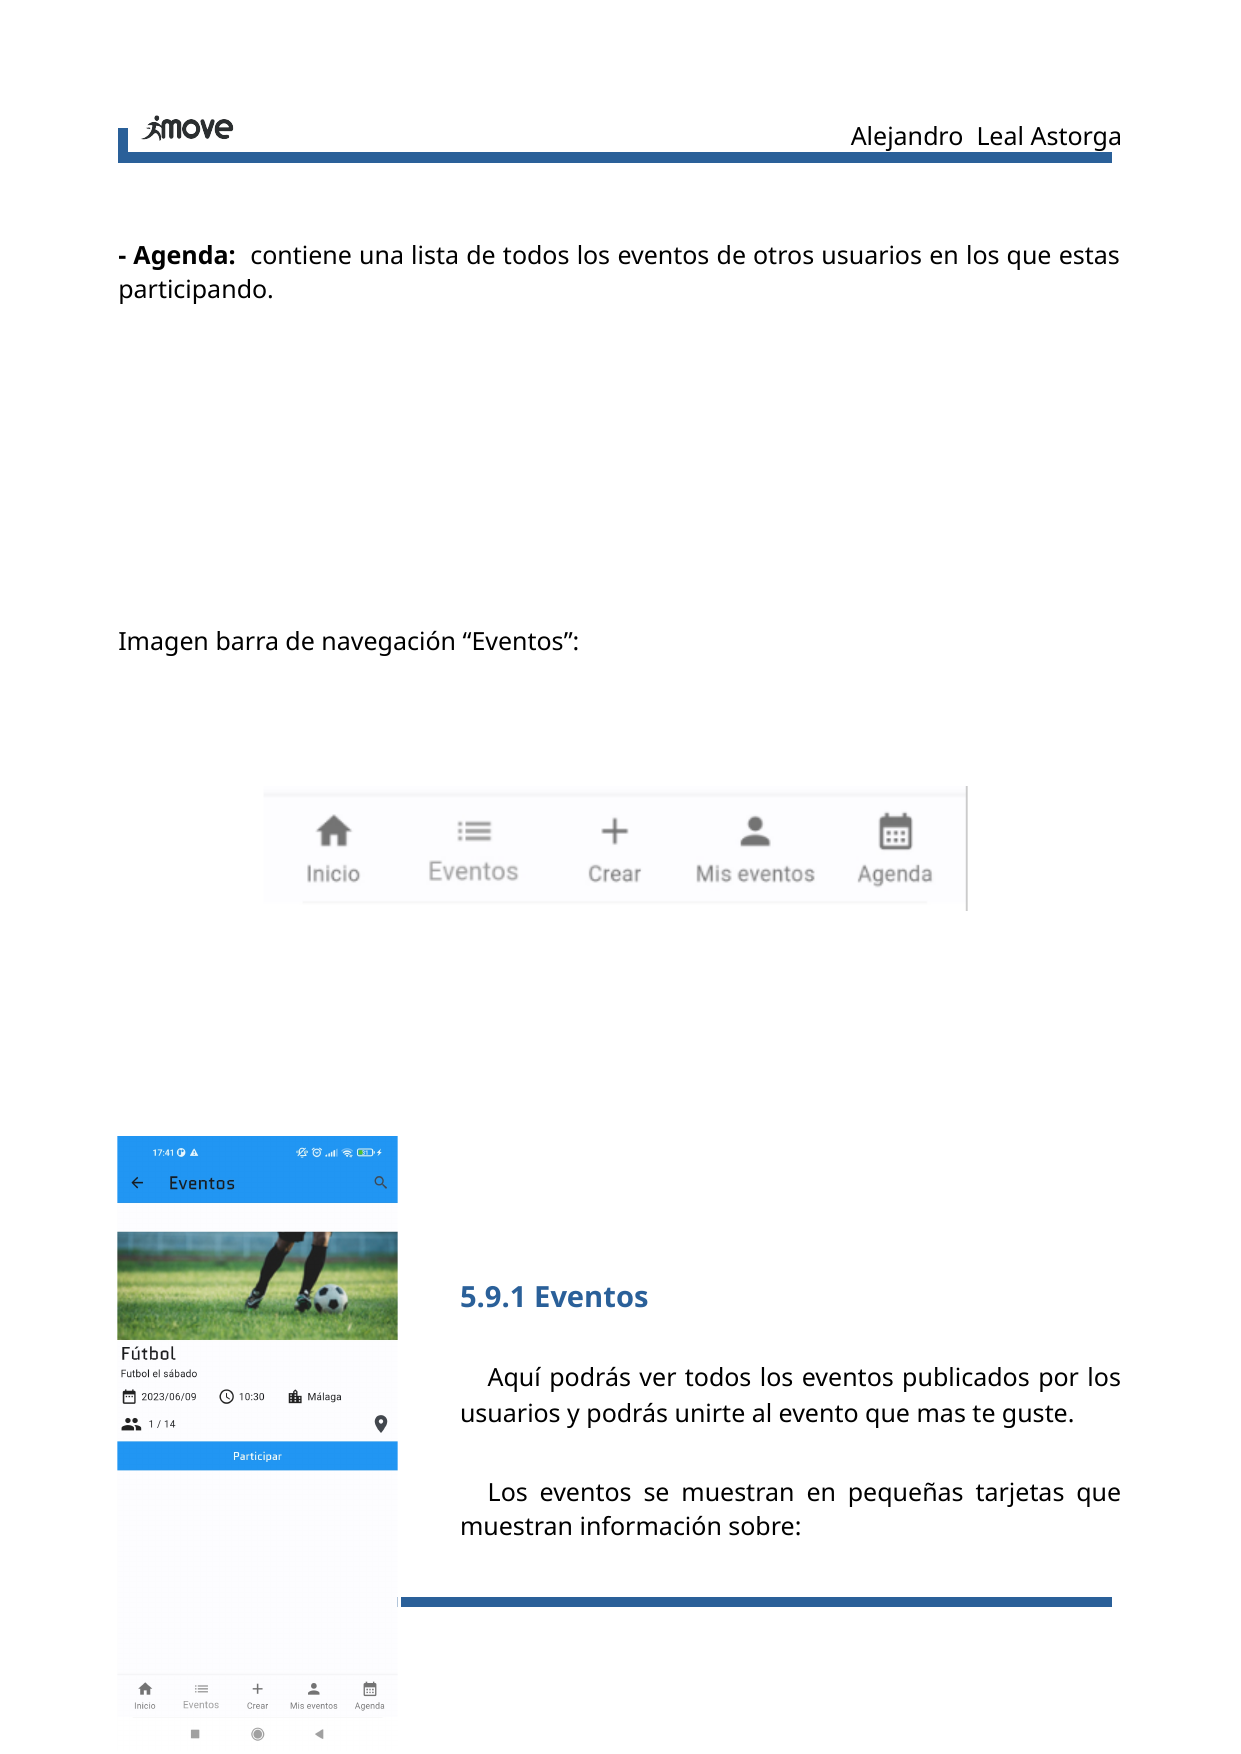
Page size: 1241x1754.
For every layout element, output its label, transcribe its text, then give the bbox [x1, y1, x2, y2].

picture [253, 786, 971, 911]
text Imagen barra de navegación “Eventos”: [118, 623, 1122, 658]
text Los eventos se muestran en pequeñas tarjetas que muestran información sobre: [401, 1475, 1122, 1543]
picture [117, 1136, 398, 1751]
text - Agenda: contiene una lista de todos los eventos de otros usuarios en los que estas participando. [118, 237, 1122, 306]
text 5.9.1 Eventos [401, 1276, 1122, 1316]
picture [140, 113, 234, 141]
text Aquí podrás ver todos los eventos publicados por los usuarios y podrás unirte al evento que mas te guste. [401, 1356, 1122, 1429]
